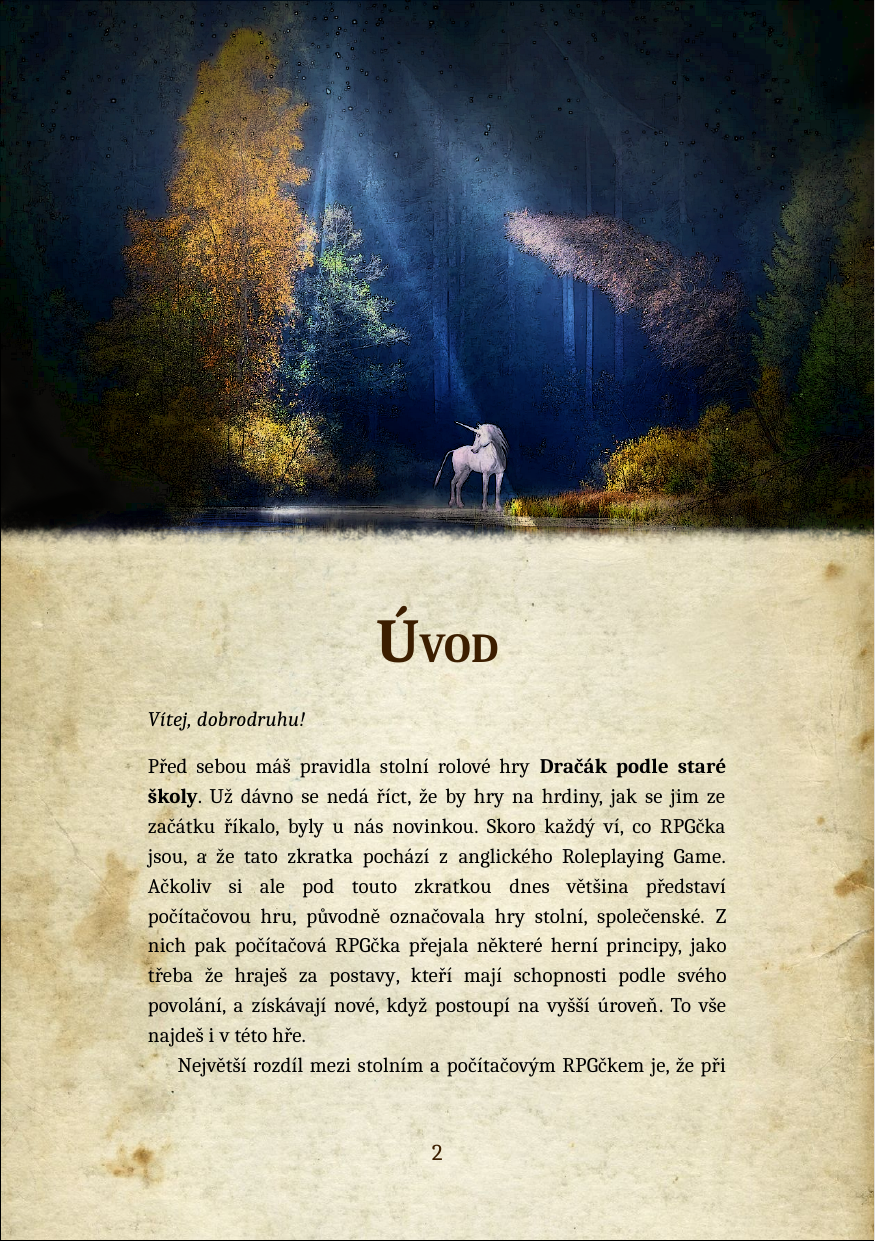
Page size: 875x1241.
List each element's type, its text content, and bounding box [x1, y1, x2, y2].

subtitle Úvod [148, 547, 726, 678]
text Před sebou máš pravidla stolní rolové hry Dračák podle staré školy. Už dávno se nedá říct, že by hry na hrdiny, jak se jim ze začátku říkalo, byly u⁠ nás novinkou. Skoro každý ví, co RPGčka jsou, a⁠ že tato zkratka pochází z⁠ anglického Roleplaying Game. Ačkoliv si ale pod touto zkratkou dnes většina představí počítačovou hru, původně označovala hry stolní, společenské. Z⁠ nich pak počítačová RPGčka přejala některé herní principy, jako třeba že hraješ za postavy, kteří mají schopnosti podle svého povolání, a⁠ získávají nové, když postoupí na vyšší úroveň. To vše najdeš i⁠ v⁠ této hře. Největší rozdíl mezi stolním a⁠ počítačovým RPGčkem je, že při [148, 755, 726, 1078]
picture [0, 0, 874, 1240]
text Vítej, dobrodruhu! [148, 707, 726, 731]
